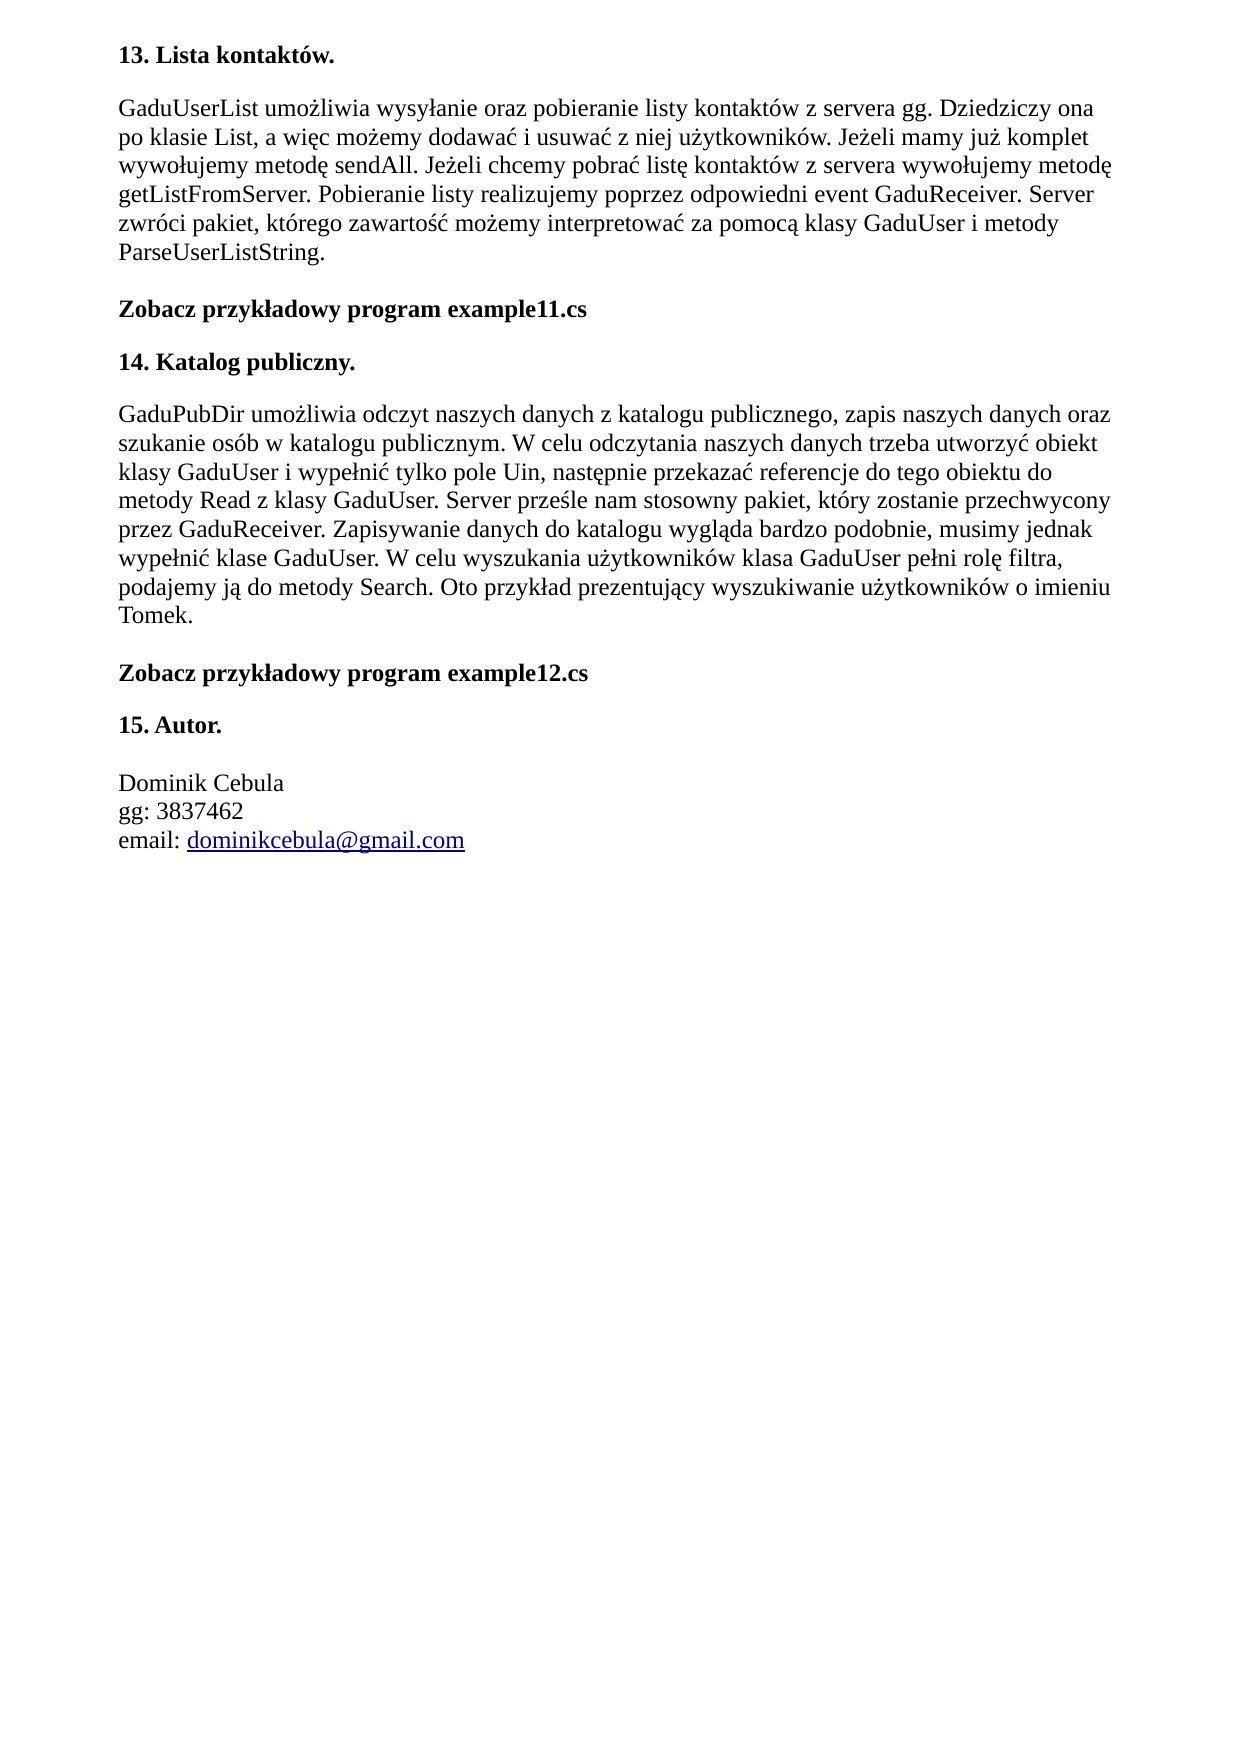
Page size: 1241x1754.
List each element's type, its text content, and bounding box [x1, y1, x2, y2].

text email: dominikcebula@gmail.com [118, 825, 1122, 854]
text Dominik Cebula [118, 768, 1122, 796]
text 13. Lista kontaktów. [118, 41, 1122, 69]
text gg: 3837462 [118, 796, 1122, 825]
text GaduUserList umożliwia wysyłanie oraz pobieranie listy kontaktów z servera gg. Dziedziczy ona po klasie List, a więc możemy dodawać i usuwać z niej użytkowników. Jeżeli mamy już komplet wywołujemy metodę sendAll. Jeżeli chcemy pobrać listę kontaktów z servera wywołujemy metodę getListFromServer. Pobieranie listy realizujemy poprzez odpowiedni event GaduReceiver. Server zwróci pakiet, którego zawartość możemy interpretować za pomocą klasy GaduUser i metody ParseUserListString. [118, 93, 1122, 266]
text Zobacz przykładowy program example12.cs [118, 658, 1122, 687]
text 15. Autor. [118, 710, 1122, 739]
text 14. Katalog publiczny. [118, 347, 1122, 375]
text Zobacz przykładowy program example11.cs [118, 294, 1122, 323]
text GaduPubDir umożliwia odczyt naszych danych z katalogu publicznego, zapis naszych danych oraz szukanie osób w katalogu publicznym. W celu odczytania naszych danych trzeba utworzyć obiekt klasy GaduUser i wypełnić tylko pole Uin, następnie przekazać referencje do tego obiektu do metody Read z klasy GaduUser. Server prześle nam stosowny pakiet, który zostanie przechwycony przez GaduReceiver. Zapisywanie danych do katalogu wygląda bardzo podobnie, musimy jednak wypełnić klase GaduUser. W celu wyszukania użytkowników klasa GaduUser pełni rolę filtra, podajemy ją do metody Search. Oto przykład prezentujący wyszukiwanie użytkowników o imieniu Tomek. [118, 399, 1122, 629]
